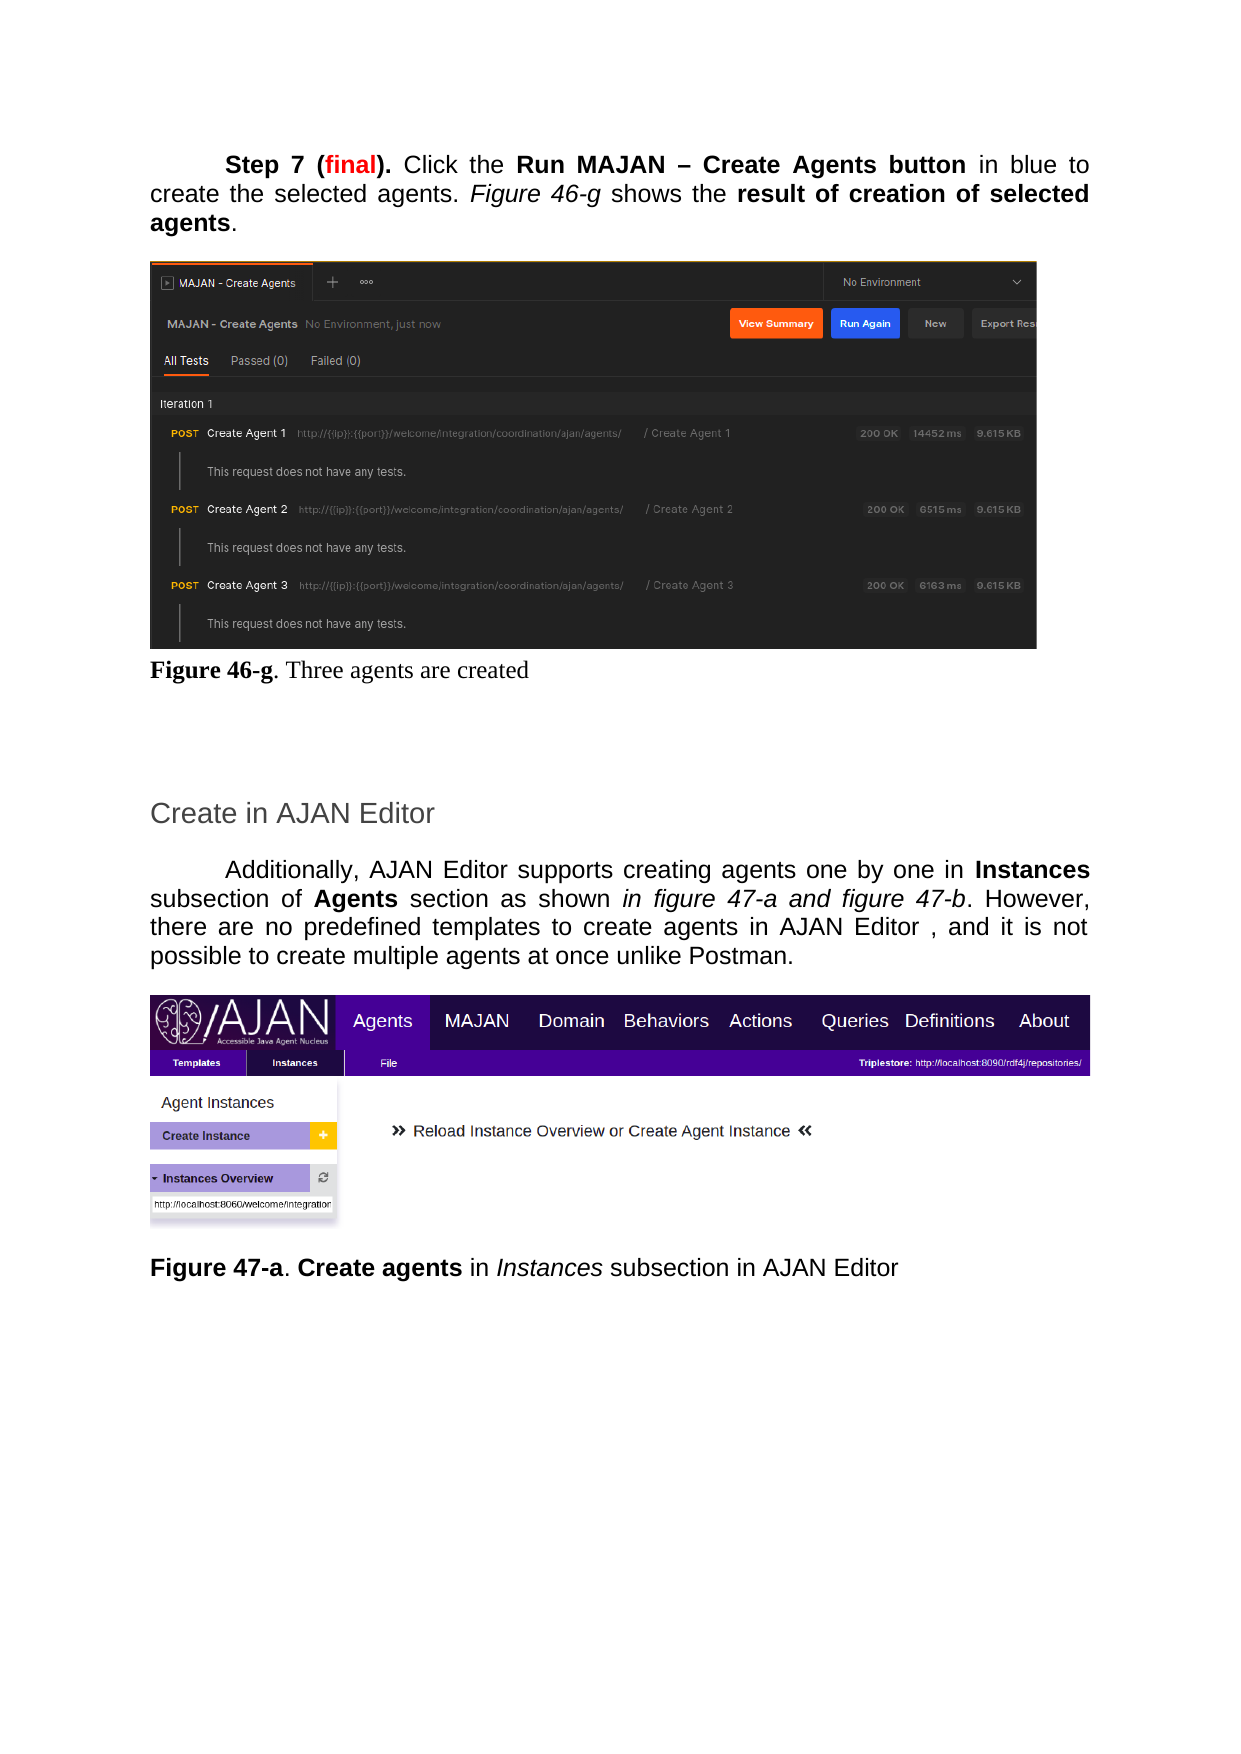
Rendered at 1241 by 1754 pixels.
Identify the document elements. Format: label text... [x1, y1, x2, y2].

text Figure 46-g. Three agents are created [150, 655, 1090, 684]
text Additionally, AJAN Editor supports creating agents one by one in Instances subsection of Agents section as shown in figure 47-a and figure 47-b. However, there are no predefined templates to create agents in AJAN Editor , and it is not possible to create multiple agents at once unlike Postman. [150, 855, 1090, 970]
picture [150, 261, 1037, 649]
subtitle Create in AJAN Editor [150, 796, 1090, 830]
text Figure 47-a. Create agents in Instances subsection in AJAN Editor [150, 1253, 1090, 1282]
picture [150, 995, 1091, 1229]
text Step 7 (final). Click the Run MAJAN – Create Agents button in blue to create the selected agents. Figure 46-g shows the result of creation of selected agents. [150, 150, 1090, 236]
